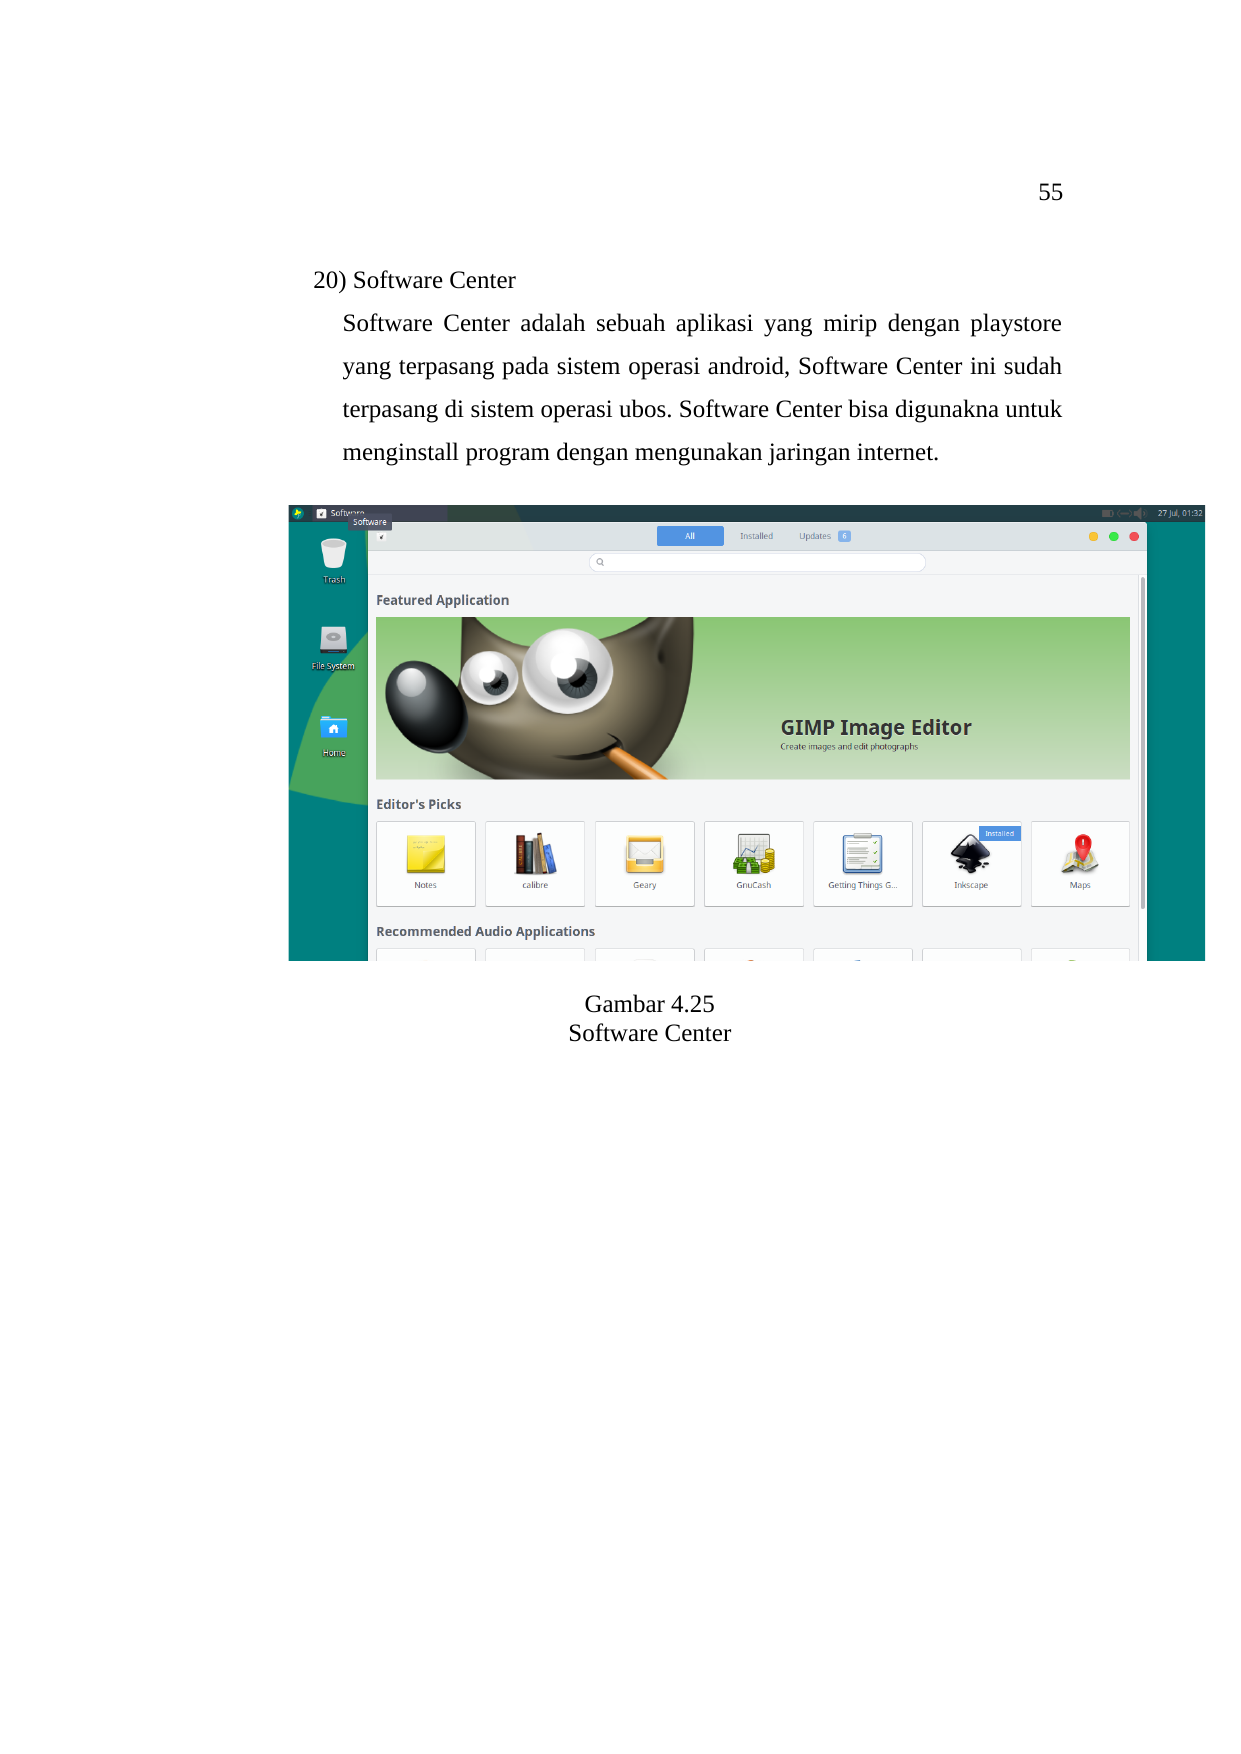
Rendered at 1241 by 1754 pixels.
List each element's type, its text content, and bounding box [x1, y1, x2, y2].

picture [288, 505, 1206, 961]
text Gambar 4.25 [236, 989, 1063, 1018]
text Software Center adalah sebuah aplikasi yang mirip dengan playstore yang terpasang pada sistem operasi android, Software Center ini sudah terpasang di sistem operasi ubos. Software Center bisa digunakna untuk menginstall program dengan mengunakan jaringan internet. [342, 308, 1063, 466]
text 20) Software Center [313, 265, 1063, 294]
text Software Center [236, 1018, 1063, 1046]
